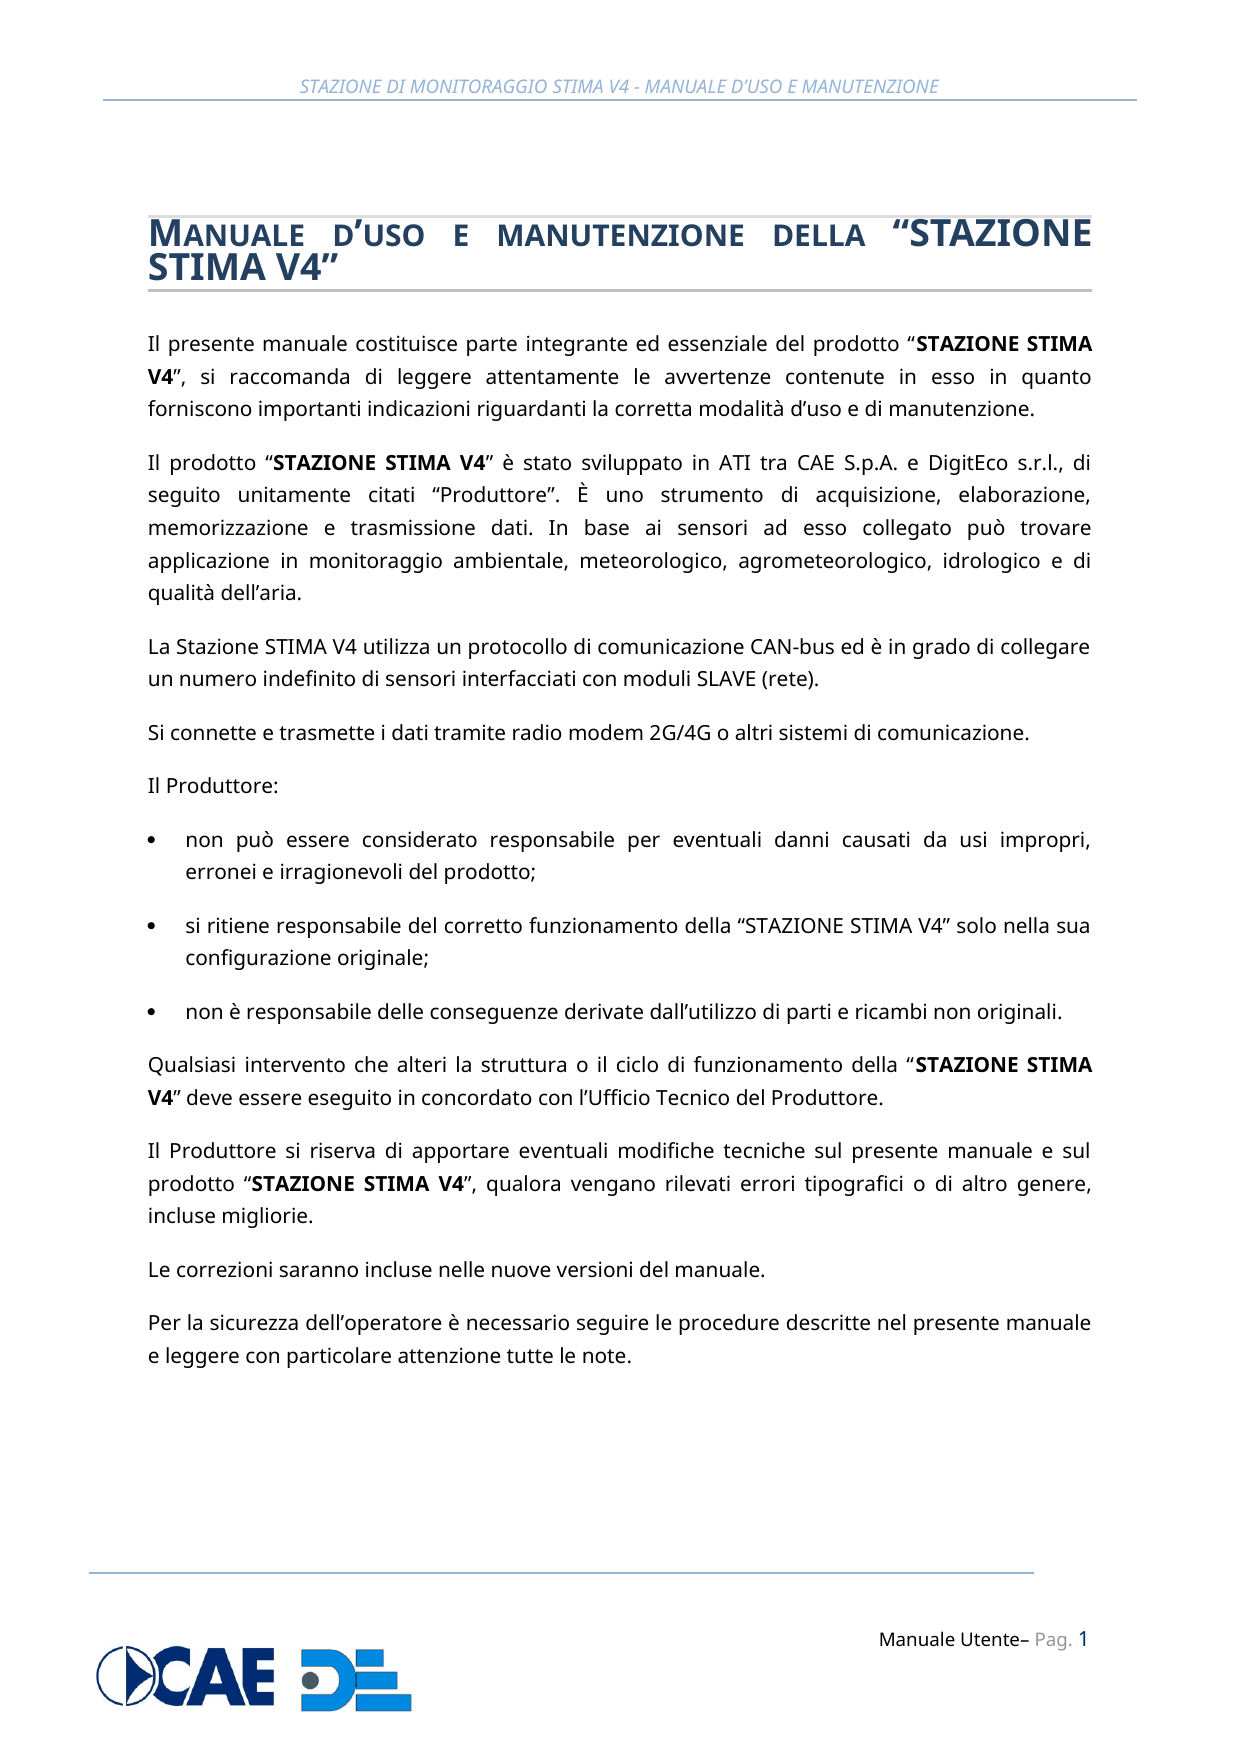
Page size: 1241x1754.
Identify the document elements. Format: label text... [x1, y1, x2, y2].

list si ritiene responsabile del corretto funzionamento della “STAZIONE STIMA V4” solo nella sua configurazione originale; [148, 911, 1092, 972]
list non può essere considerato responsabile per eventuali danni causati da usi impropri, erronei e irragionevoli del prodotto; [148, 825, 1092, 886]
text Qualsiasi intervento che alteri la struttura o il ciclo di funzionamento della “STAZIONE STIMA V4” deve essere eseguito in concordato con l’Ufficio Tecnico del Produttore. [148, 1050, 1092, 1111]
subtitle Manuale d’uso e manutenzione della “STAZIONE STIMA V4” [148, 218, 1092, 289]
text Il Produttore si riserva di apportare eventuali modifiche tecniche sul presente manuale e sul prodotto “STAZIONE STIMA V4”, qualora vengano rilevati errori tipografici o di altro genere, incluse migliorie. [148, 1136, 1092, 1230]
text Le correzioni saranno incluse nelle nuove versioni del manuale. [148, 1255, 1092, 1283]
list non è responsabile delle conseguenze derivate dall’utilizzo di parti e ricambi non originali. [148, 997, 1092, 1025]
text Per la sicurezza dell’operatore è necessario seguire le procedure descritte nel presente manuale e leggere con particolare attenzione tutte le note. [148, 1308, 1092, 1369]
text Il Produttore: [148, 771, 1092, 800]
text Si connette e trasmette i dati tramite radio modem 2G/4G o altri sistemi di comunicazione. [148, 718, 1092, 746]
text Il prodotto “STAZIONE STIMA V4” è stato sviluppato in ATI tra CAE S.p.A. e DigitEco s.r.l., di seguito unitamente citati “Produttore”. È uno strumento di acquisizione, elaborazione, memorizzazione e trasmissione dati. In base ai sensori ad esso collegato può trovare applicazione in monitoraggio ambientale, meteorologico, agrometeorologico, idrologico e di qualità dell’aria. [148, 448, 1092, 607]
text Il presente manuale costituisce parte integrante ed essenziale del prodotto “STAZIONE STIMA V4”, si raccomanda di leggere attentamente le avvertenze contenute in esso in quanto forniscono importanti indicazioni riguardanti la corretta modalità d’uso e di manutenzione. [148, 329, 1092, 423]
text La Stazione STIMA V4 utilizza un protocollo di comunicazione CAN-bus ed è in grado di collegare un numero indefinito di sensori interfacciati con moduli SLAVE (rete). [148, 632, 1092, 693]
